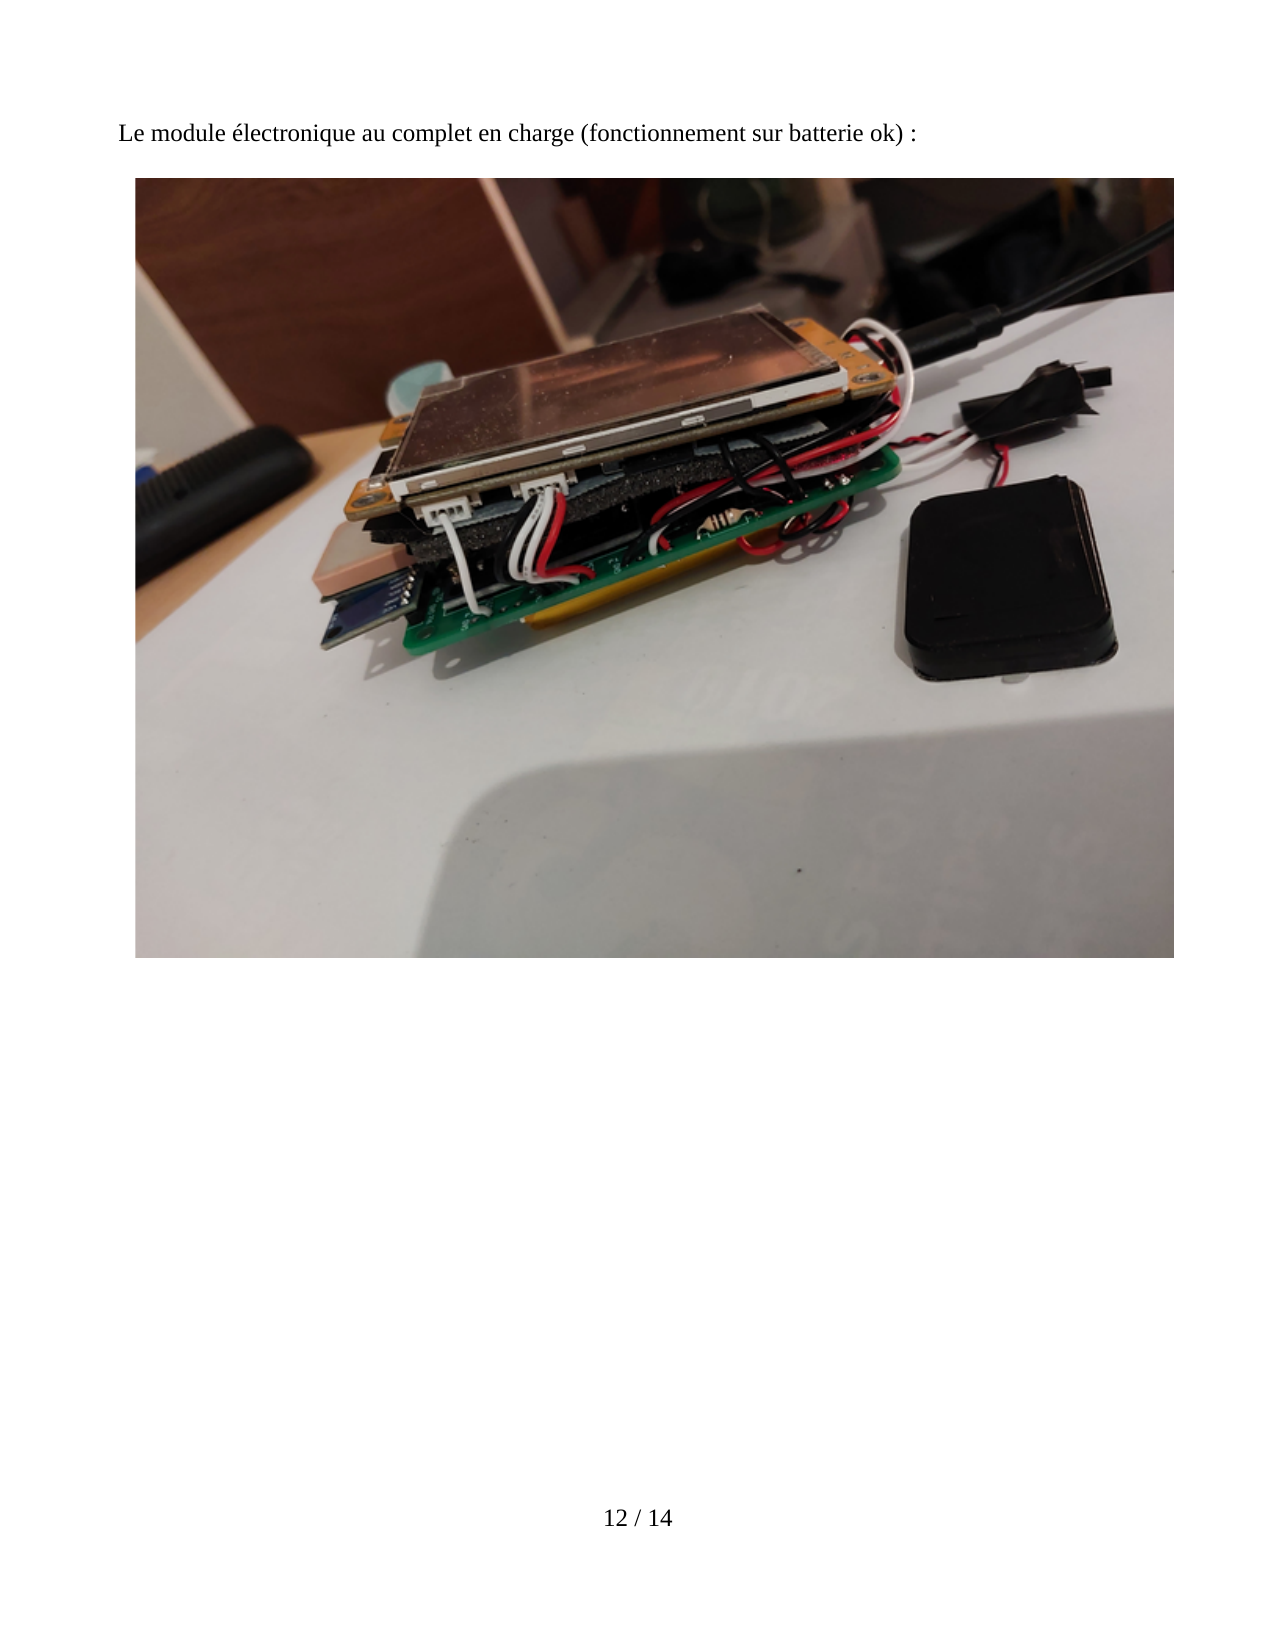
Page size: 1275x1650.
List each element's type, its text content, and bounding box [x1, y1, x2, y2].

text Le module électronique au complet en charge (fonctionnement sur batterie ok) : [118, 118, 1157, 147]
picture [135, 178, 1174, 958]
